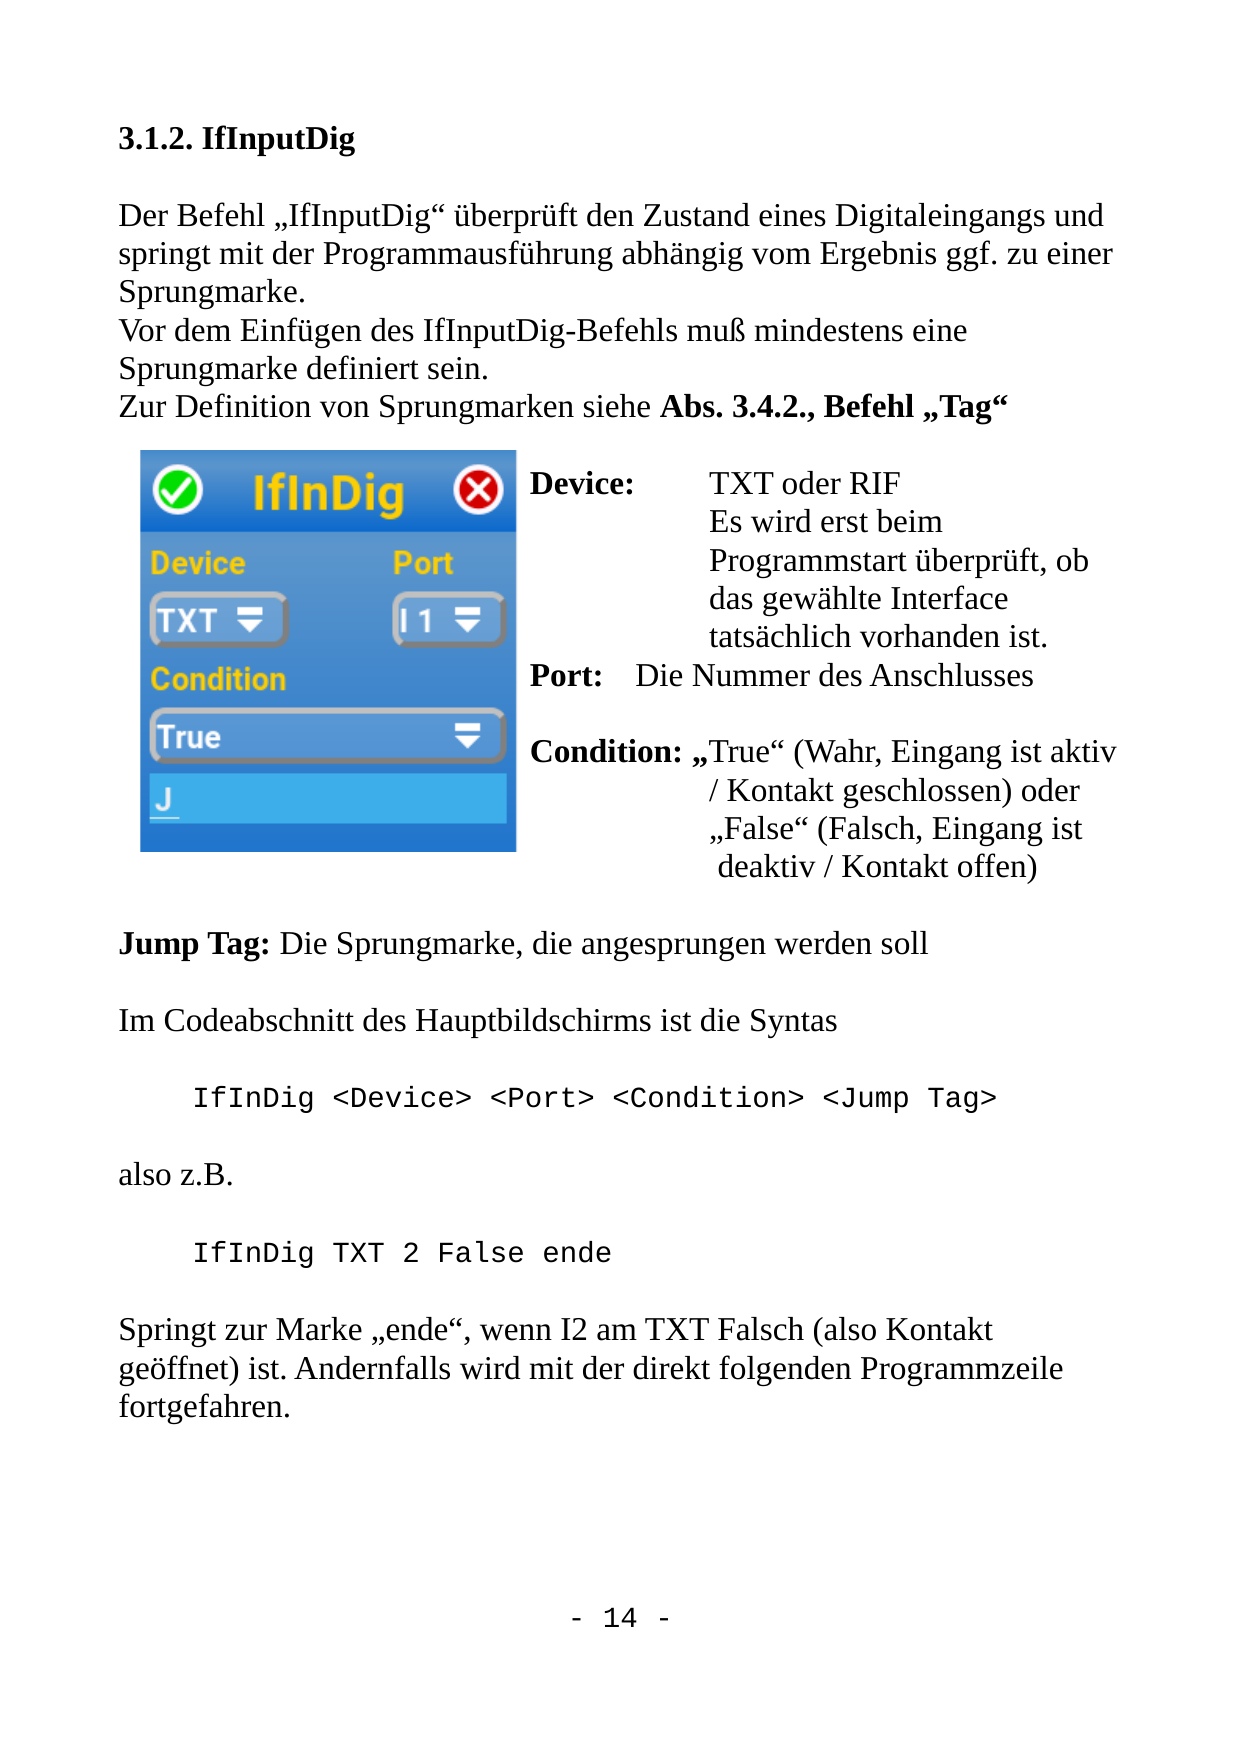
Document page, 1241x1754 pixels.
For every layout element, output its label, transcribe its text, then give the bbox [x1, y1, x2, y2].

text Es wird erst beim Programmstart überprüft, ob das gewählte Interface tatsächlich vorhanden ist. [518, 501, 1122, 655]
text IfInDig <Device> <Port> <Condition> <Jump Tag> [118, 1076, 1122, 1116]
picture [139, 450, 518, 852]
text [118, 463, 139, 501]
text Zur Definition von Sprungmarken siehe Abs. 3.4.2., Befehl „Tag“ [118, 386, 1122, 425]
text 3.1.2. IfInputDig [118, 118, 1122, 156]
text Springt zur Marke „ende“, wenn I2 am TXT Falsch (also Kontakt geöffnet) ist. Andernfalls wird mit der direkt folgenden Programmzeile fortgefahren. [118, 1309, 1122, 1424]
text [118, 655, 139, 693]
text Jump Tag: Die Sprungmarke, die angesprungen werden soll [118, 923, 1122, 961]
text Condition: „True“ (Wahr, Eingang ist aktiv / Kontakt geschlossen) oder „False“ (Falsch, Eingang ist deaktiv / Kontakt offen) [118, 731, 1122, 885]
text IfInDig TXT 2 False ende [118, 1231, 1122, 1271]
text Device: TXT oder RIF [518, 463, 1122, 501]
text Vor dem Einfügen des IfInputDig-Befehls muß mindestens eine Sprungmarke definiert sein. [118, 310, 1122, 386]
text Port: Die Nummer des Anschlusses [518, 655, 1122, 693]
text also z.B. [118, 1155, 1122, 1193]
text Im Codeabschnitt des Hauptbildschirms ist die Syntas [118, 1000, 1122, 1038]
text [118, 501, 139, 655]
text Der Befehl „IfInputDig“ überprüft den Zustand eines Digitaleingangs und springt mit der Programmausführung abhängig vom Ergebnis ggf. zu einer Sprungmarke. [118, 195, 1122, 310]
